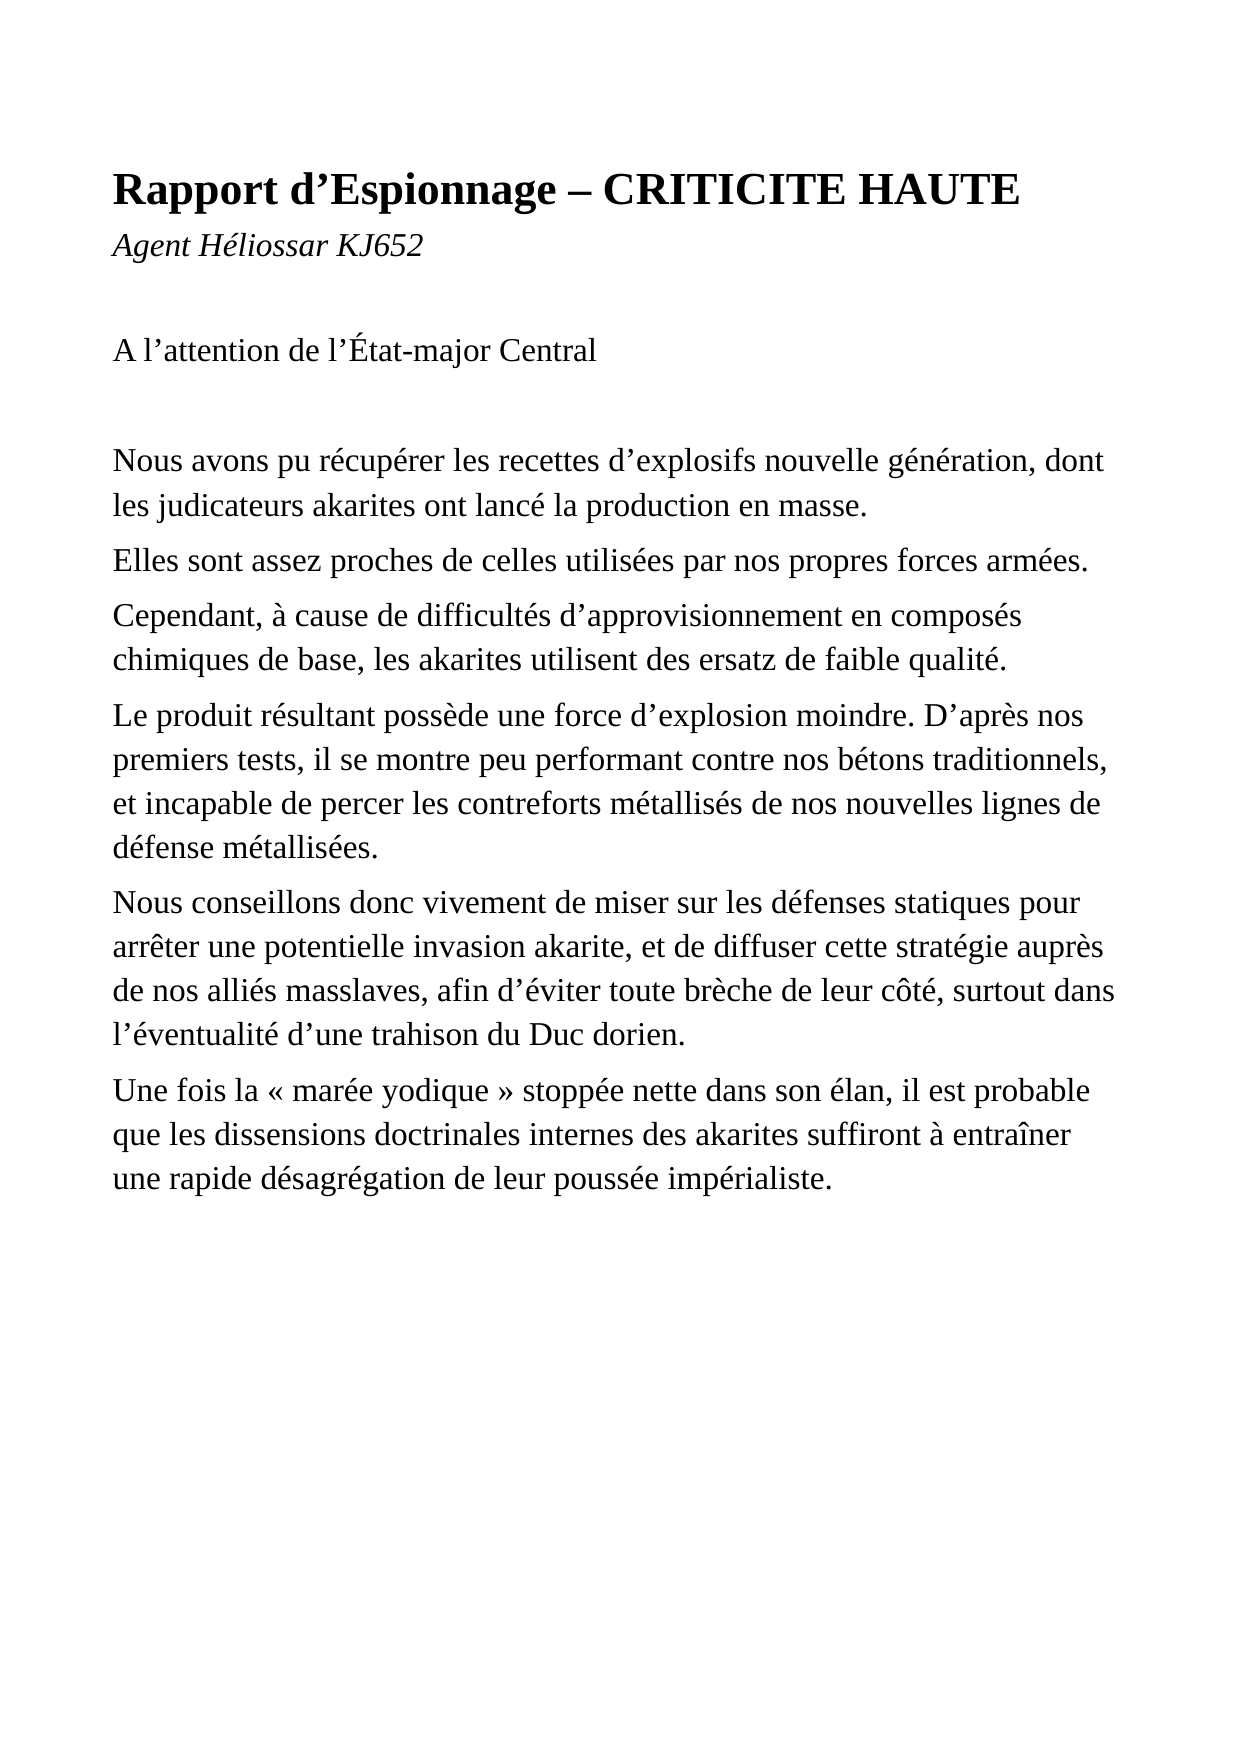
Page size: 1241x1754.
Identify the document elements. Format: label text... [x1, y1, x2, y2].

text Agent Héliossar KJ652 [112, 225, 1128, 263]
text A l’attention de l’État-major Central [112, 330, 1128, 368]
text Rapport d’Espionnage – CRITICITE HAUTE [112, 161, 1128, 214]
text Le produit résultant possède une force d’explosion moindre. D’après nos premiers tests, il se montre peu performant contre nos bétons traditionnels, et incapable de percer les contreforts métallisés de nos nouvelles lignes de défense métallisées. [112, 695, 1128, 865]
text Cependant, à cause de difficultés d’approvisionnement en composés chimiques de base, les akarites utilisent des ersatz de faible qualité. [112, 595, 1128, 678]
text Nous conseillons donc vivement de miser sur les défenses statiques pour arrêter une potentielle invasion akarite, et de diffuser cette stratégie auprès de nos alliés masslaves, afin d’éviter toute brèche de leur côté, surtout dans l’éventualité d’une trahison du Duc dorien. [112, 882, 1128, 1053]
text Elles sont assez proches de celles utilisées par nos propres forces armées. [112, 540, 1128, 578]
text Une fois la « marée yodique » stoppée nette dans son élan, il est probable que les dissensions doctrinales internes des akarites suffiront à entraîner une rapide désagrégation de leur poussée impérialiste. [112, 1070, 1128, 1196]
text Nous avons pu récupérer les recettes d’explosifs nouvelle génération, dont les judicateurs akarites ont lancé la production en masse. [112, 441, 1128, 523]
